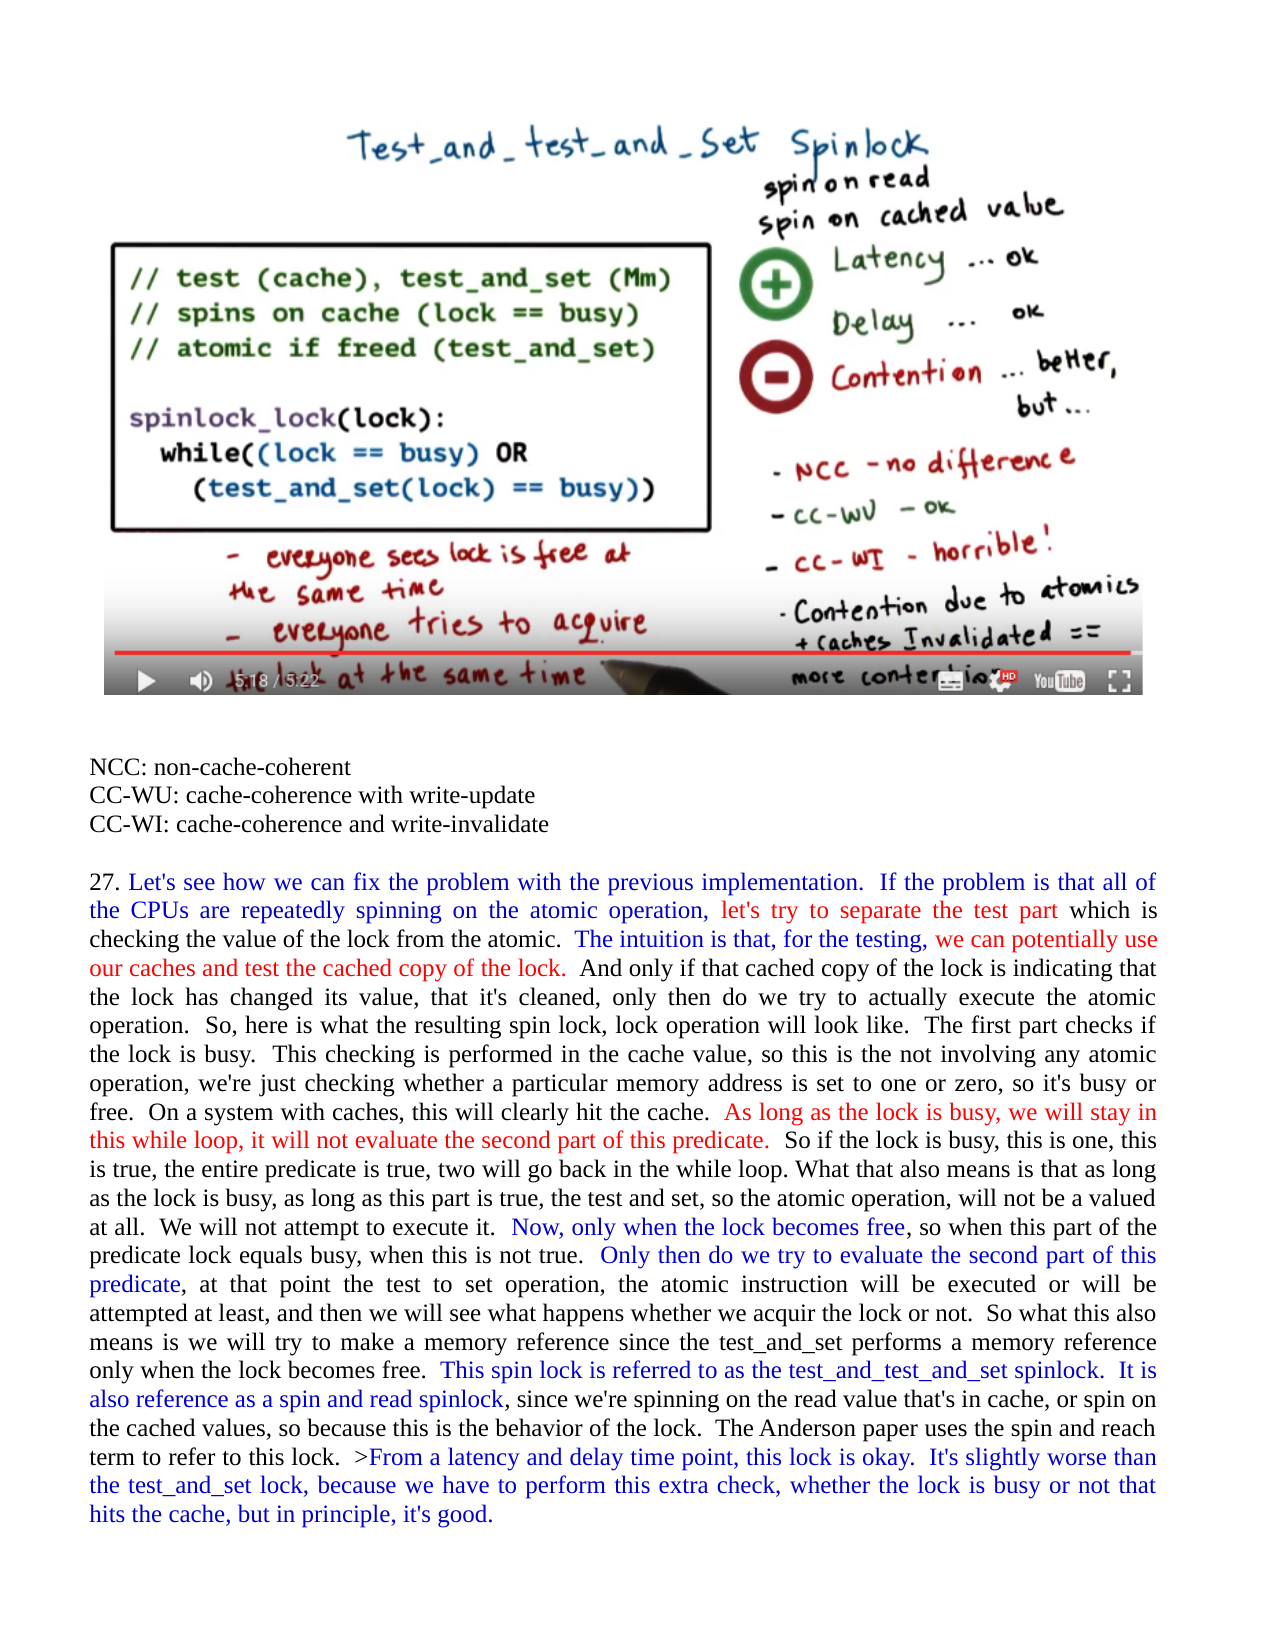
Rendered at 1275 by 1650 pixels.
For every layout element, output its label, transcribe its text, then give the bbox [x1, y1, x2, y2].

list 27. Let's see how we can fix the problem with the previous implementation. If the problem is that all of the CPUs are repeatedly spinning on the atomic operation, let's try to separate the test part which is checking the value of the lock from the atomic. The intuition is that, for the testing, we can potentially use our caches and test the cached copy of the lock. And only if that cached copy of the lock is indicating that the lock has changed its value, that it's cleaned, only then do we try to actually execute the atomic operation. So, here is what the resulting spin lock, lock operation will look like. The first part checks if the lock is busy. This checking is performed in the cache value, so this is the not involving any atomic operation, we're just checking whether a particular memory address is set to one or zero, so it's busy or free. On a system with caches, this will clearly hit the cache. As long as the lock is busy, we will stay in this while loop, it will not evaluate the second part of this predicate. So if the lock is busy, this is one, this is true, the entire predicate is true, two will go back in the while loop. What that also means is that as long as the lock is busy, as long as this part is true, the test and set, so the atomic operation, will not be a valued at all. We will not attempt to execute it. Now, only when the lock becomes free, so when this part of the predicate lock equals busy, when this is not true. Only then do we try to evaluate the second part of this predicate, at that point the test to set operation, the atomic instruction will be executed or will be attempted at least, and then we will see what happens whether we acquir the lock or not. So what this also means is we will try to make a memory reference since the test_and_set performs a memory reference only when the lock becomes free. This spin lock is referred to as the test_and_test_and_set spinlock. It is also reference as a spin and read spinlock, since we're spinning on the read value that's in cache, or spin on the cached values, so because this is the behavior of the lock. The Anderson paper uses the spin and reach term to refer to this lock. >From a latency and delay time point, this lock is okay. It's slightly worse than the test_and_set lock, because we have to perform this extra check, whether the lock is busy or not that hits the cache, but in principle, it's good. [89, 867, 1158, 1528]
picture [104, 118, 1143, 695]
text CC-WI: cache-coherence and write-invalidate [89, 809, 1158, 838]
text CC-WU: cache-coherence with write-update [89, 781, 1158, 809]
text NCC: non-cache-coherent [89, 752, 1158, 781]
